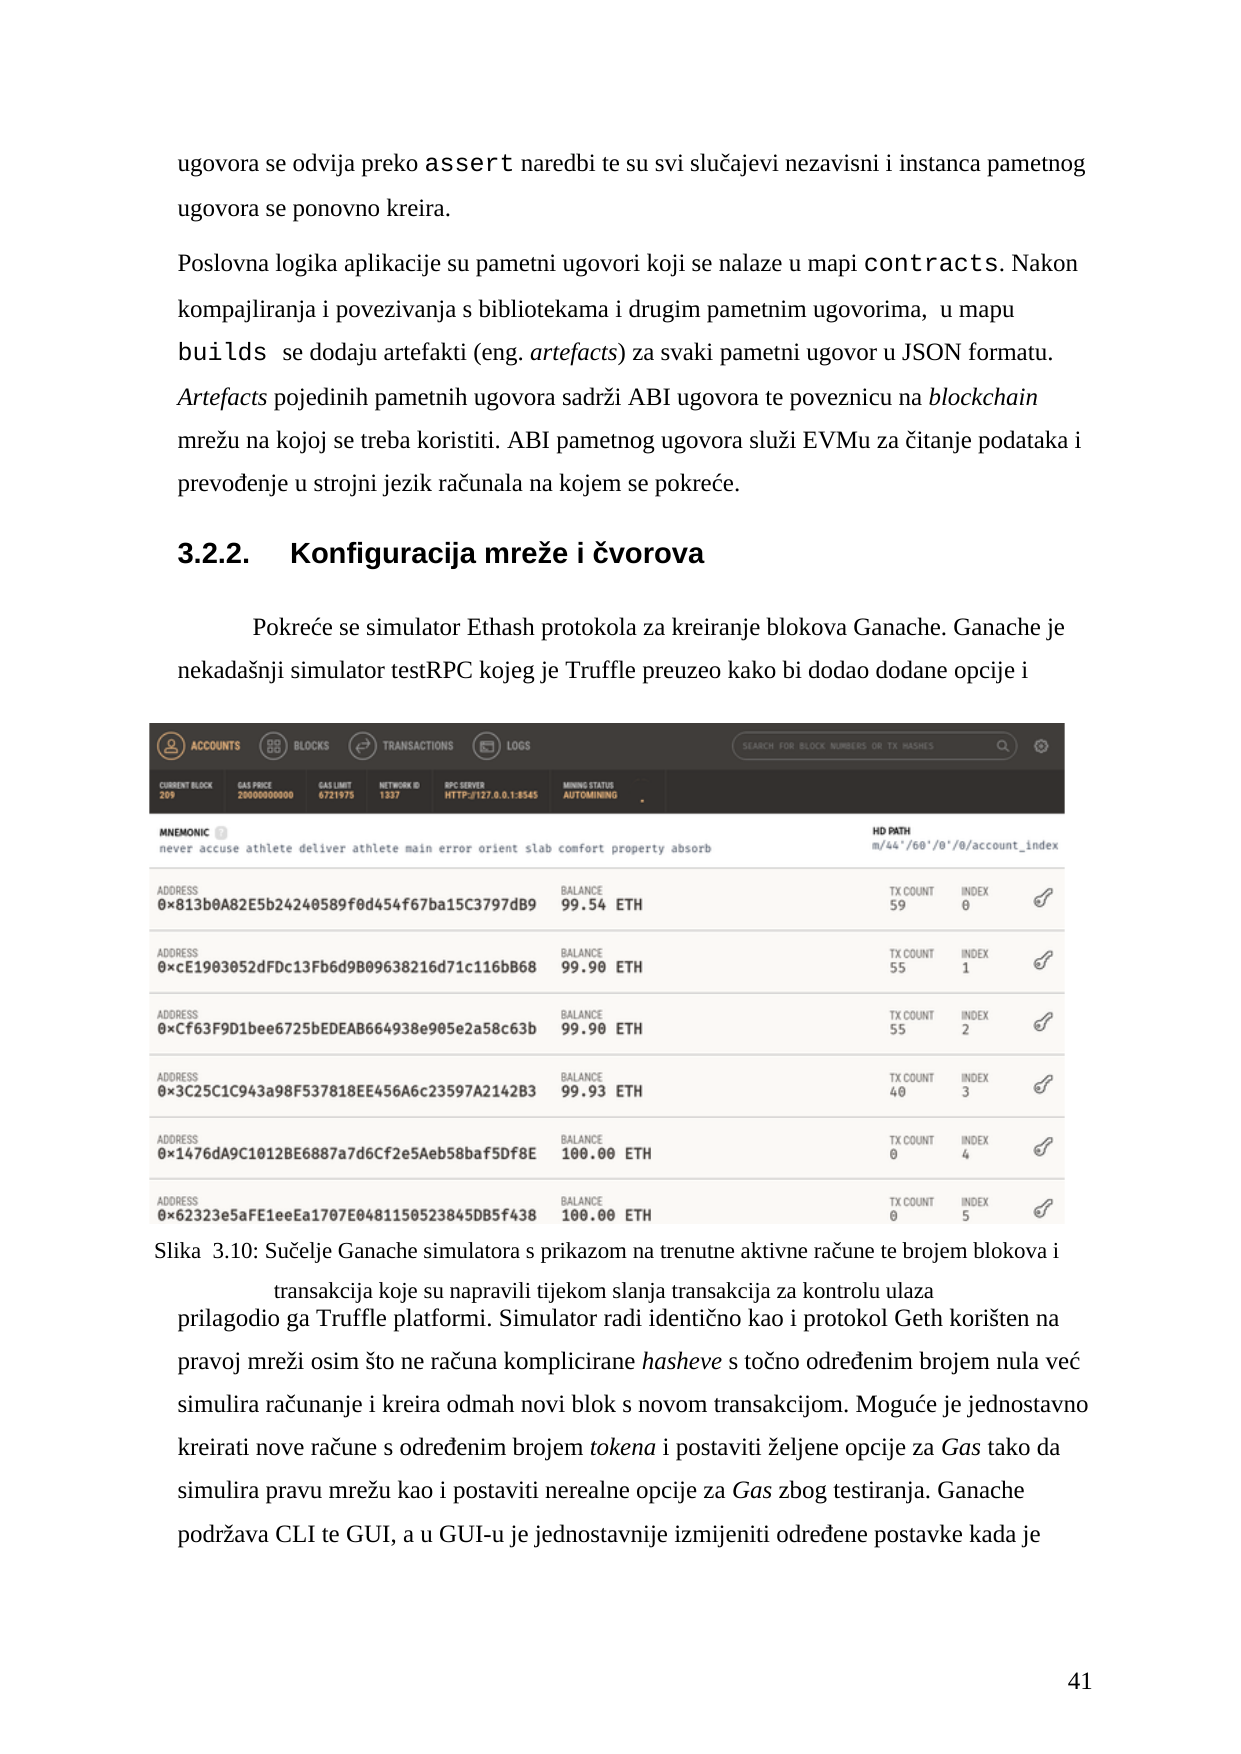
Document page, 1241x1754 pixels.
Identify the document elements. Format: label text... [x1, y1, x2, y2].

text ugovora se odvija preko assert naredbi te su svi slučajevi nezavisni i instanca pametnog ugovora se ponovno kreira. [177, 148, 1092, 222]
text Slika 3.10: Sučelje Ganache simulatora s prikazom na trenutne aktivne račune te brojem blokova i transakcija koje su napravili tijekom slanja transakcija za kontrolu ulaza [149, 1224, 1065, 1303]
text Poslovna logika aplikacije su pametni ugovori koji se nalaze u mapi contracts. Nakon kompajliranja i povezivanja s bibliotekama i drugim pametnim ugovorima, u mapu builds se dodaju artefakti (eng. artefacts) za svaki pametni ugovor u JSON formatu. Artefacts pojedinih pametnih ugovora sadrži ABI ugovora te poveznicu na blockchain mrežu na kojoj se treba koristiti. ABI pametnog ugovora služi EVMu za čitanje podataka i prevođenje u strojni jezik računala na kojem se pokreće. [177, 248, 1092, 497]
text Pokreće se simulator Ethash protokola za kreiranje blokova Ganache. Ganache je nekadašnji simulator testRPC kojeg je Truffle preuzeo kako bi dodao dodane opcije i prilagodio ga Truffle platformi. Simulator radi identično kao i protokol Geth korišten na pravoj mreži osim što ne računa komplicirane hasheve s točno određenim brojem nula već simulira računanje i kreira odmah novi blok s novom transakcijom. Moguće je jednostavno kreirati nove račune s određenim brojem tokena i postaviti željene opcije za Gas tako da simulira pravu mrežu kao i postaviti nerealne opcije za Gas zbog testiranja. Ganache podržava CLI te GUI, a u GUI-u je jednostavnije izmijeniti određene postavke kada je [149, 612, 1092, 1547]
picture [149, 723, 1065, 1224]
subtitle Konfiguracija mreže i čvorova [177, 536, 1092, 570]
